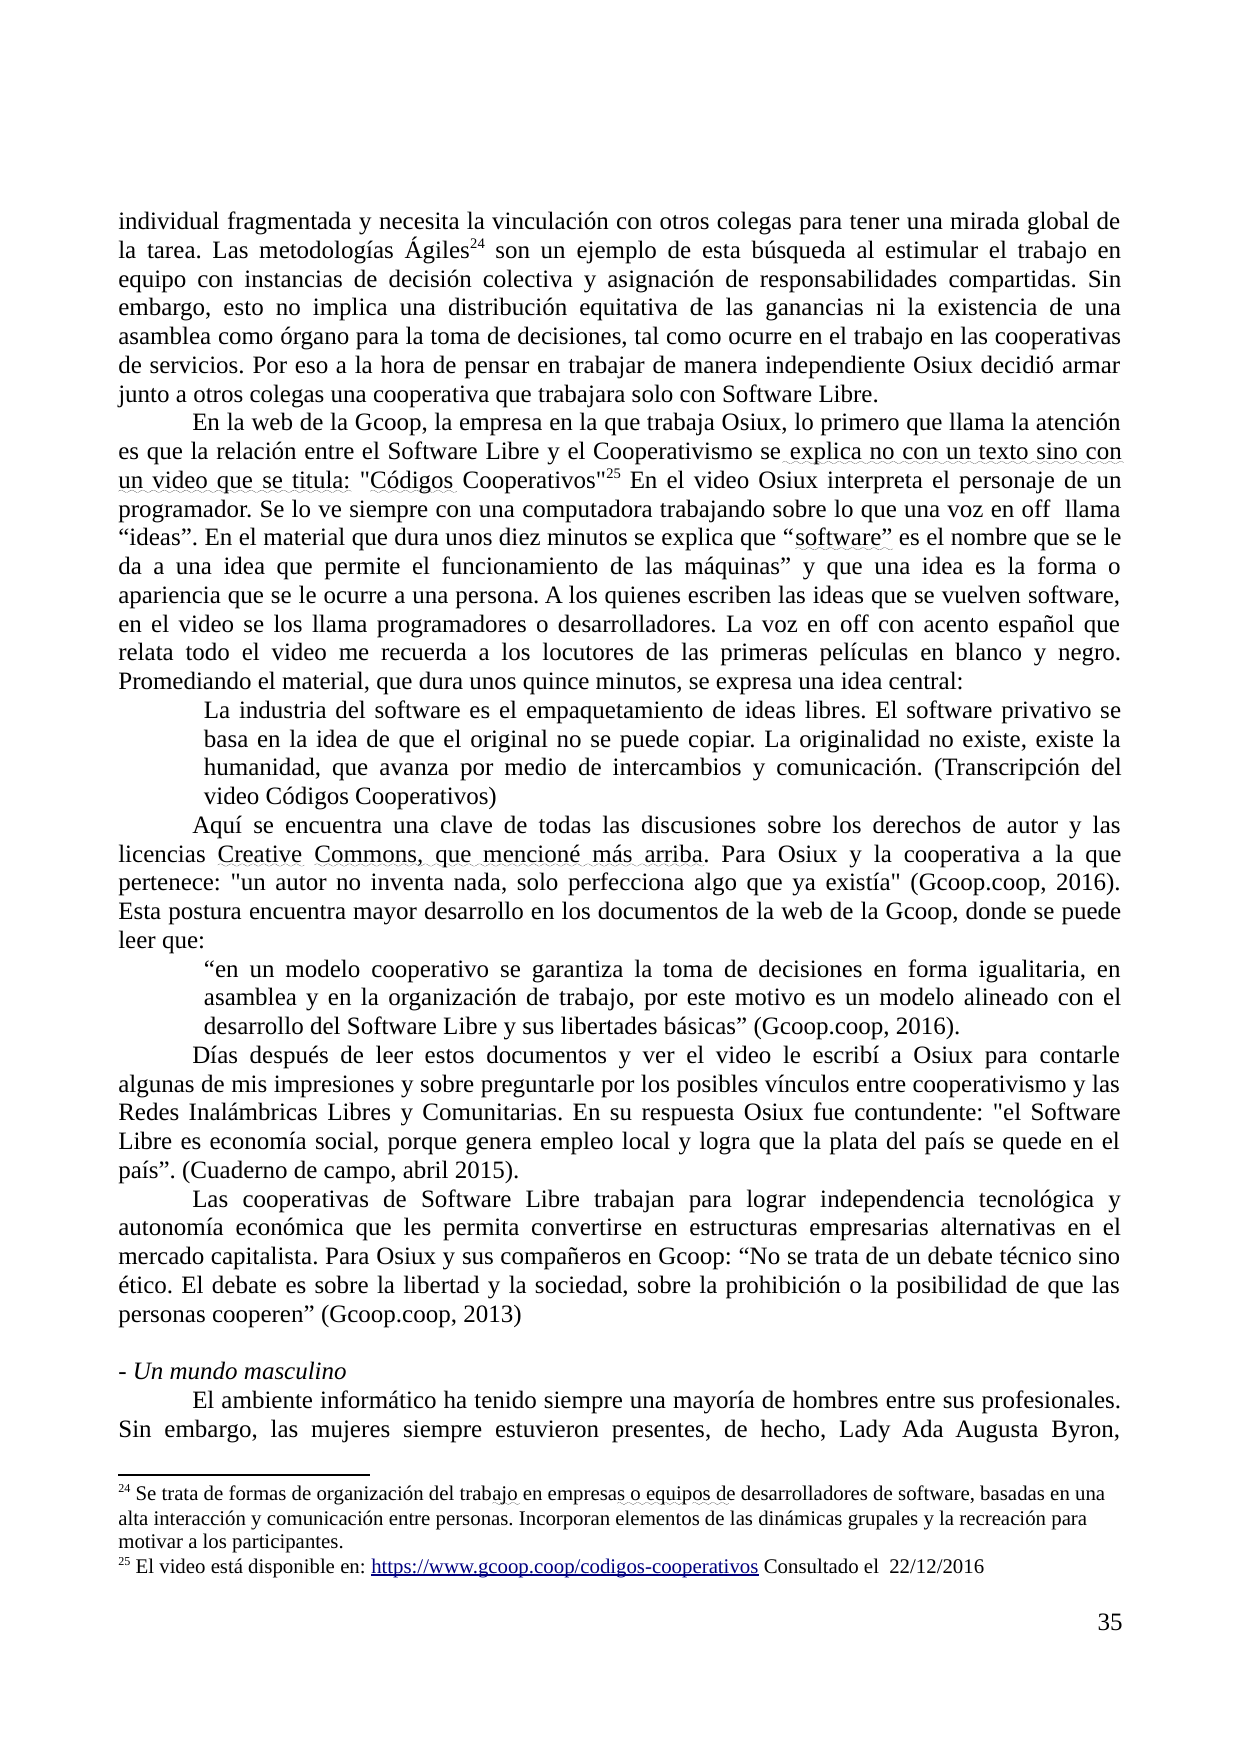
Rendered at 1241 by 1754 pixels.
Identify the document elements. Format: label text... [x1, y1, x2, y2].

text “en un modelo cooperativo se garantiza la toma de decisiones en forma igualitaria, en asamblea y en la organización de trabajo, por este motivo es un modelo alineado con el desarrollo del Software Libre y sus libertades básicas” (Gcoop.coop, 2016). [204, 954, 1122, 1040]
text La industria del software es el empaquetamiento de ideas libres. El software privativo se basa en la idea de que el original no se puede copiar. La originalidad no existe, existe la humanidad, que avanza por medio de intercambios y comunicación. (Transcripción del video Códigos Cooperativos) [204, 695, 1122, 810]
text El ambiente informático ha tenido siempre una mayoría de hombres entre sus profesionales. Sin embargo, las mujeres siempre estuvieron presentes, de hecho, Lady Ada Augusta Byron, [118, 1385, 1122, 1442]
text En la web de la Gcoop, la empresa en la que trabaja Osiux, lo primero que llama la atención es que la relación entre el Software Libre y el Cooperativismo se explica no con un texto sino con un video que se titula: "Códigos Cooperativos" En el video Osiux interpreta el personaje de un programador. Se lo ve siempre con una computadora trabajando sobre lo que una voz en off llama “ideas”. En el material que dura unos diez minutos se explica que “software” es el nombre que se le da a una idea que permite el funcionamiento de las máquinas” y que una idea es la forma o apariencia que se le ocurre a una persona. A los quienes escriben las ideas que se vuelven software, en el video se los llama programadores o desarrolladores. La voz en off con acento español que relata todo el video me recuerda a los locutores de las primeras películas en blanco y negro. Promediando el material, que dura unos quince minutos, se expresa una idea central: [118, 407, 1122, 695]
text El video está disponible en: https://www.gcoop.coop/codigos-cooperativos Consultado el 22/12/2016 [118, 1553, 1122, 1578]
text Las cooperativas de Software Libre trabajan para lograr independencia tecnológica y autonomía económica que les permita convertirse en estructuras empresarias alternativas en el mercado capitalista. Para Osiux y sus compañeros en Gcoop: “No se trata de un debate técnico sino ético. El debate es sobre la libertad y la sociedad, sobre la prohibición o la posibilidad de que las personas cooperen” (Gcoop.coop, 2013) [118, 1184, 1122, 1327]
text Aquí se encuentra una clave de todas las discusiones sobre los derechos de autor y las licencias Creative Commons, que mencioné más arriba. Para Osiux y la cooperativa a la que pertenece: "un autor no inventa nada, solo perfecciona algo que ya existía" (Gcoop.coop, 2016). Esta postura encuentra mayor desarrollo en los documentos de la web de la Gcoop, donde se puede leer que: [118, 810, 1122, 954]
text Se trata de formas de organización del trabajo en empresas o equipos de desarrolladores de software, basadas en una alta interacción y comunicación entre personas. Incorporan elementos de las dinámicas grupales y la recreación para motivar a los participantes. [118, 1481, 1122, 1553]
text individual fragmentada y necesita la vinculación con otros colegas para tener una mirada global de la tarea. Las metodologías Ágiles son un ejemplo de esta búsqueda al estimular el trabajo en equipo con instancias de decisión colectiva y asignación de responsabilidades compartidas. Sin embargo, esto no implica una distribución equitativa de las ganancias ni la existencia de una asamblea como órgano para la toma de decisiones, tal como ocurre en el trabajo en las cooperativas de servicios. Por eso a la hora de pensar en trabajar de manera independiente Osiux decidió armar junto a otros colegas una cooperativa que trabajara solo con Software Libre. [118, 206, 1122, 407]
subtitle - Un mundo masculino [118, 1356, 1122, 1385]
text Días después de leer estos documentos y ver el video le escribí a Osiux para contarle algunas de mis impresiones y sobre preguntarle por los posibles vínculos entre cooperativismo y las Redes Inalámbricas Libres y Comunitarias. En su respuesta Osiux fue contundente: "el Software Libre es economía social, porque genera empleo local y logra que la plata del país se quede en el país”. (Cuaderno de campo, abril 2015). [118, 1040, 1122, 1184]
